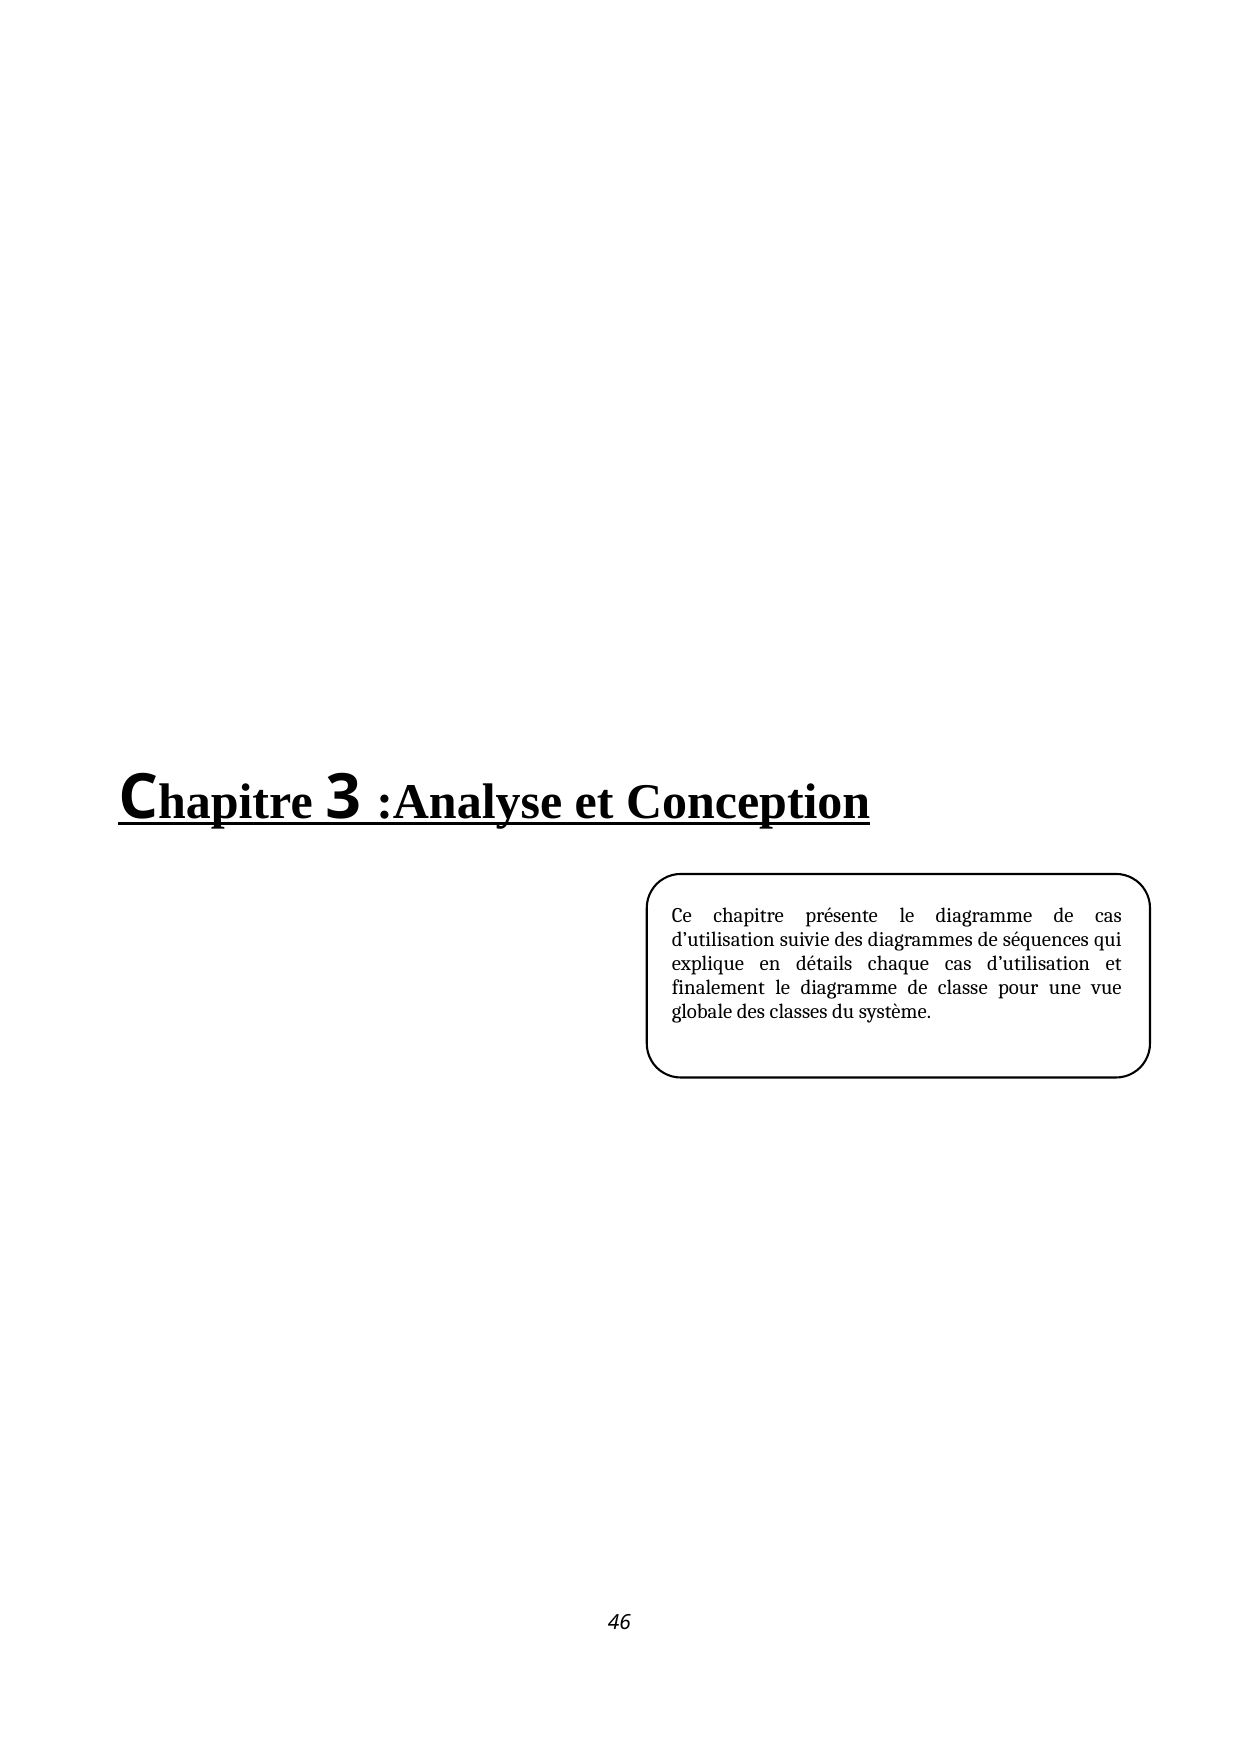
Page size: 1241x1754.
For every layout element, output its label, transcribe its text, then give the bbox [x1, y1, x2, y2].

subtitle Chapitre 3 :Analyse et Conception [118, 752, 1122, 837]
